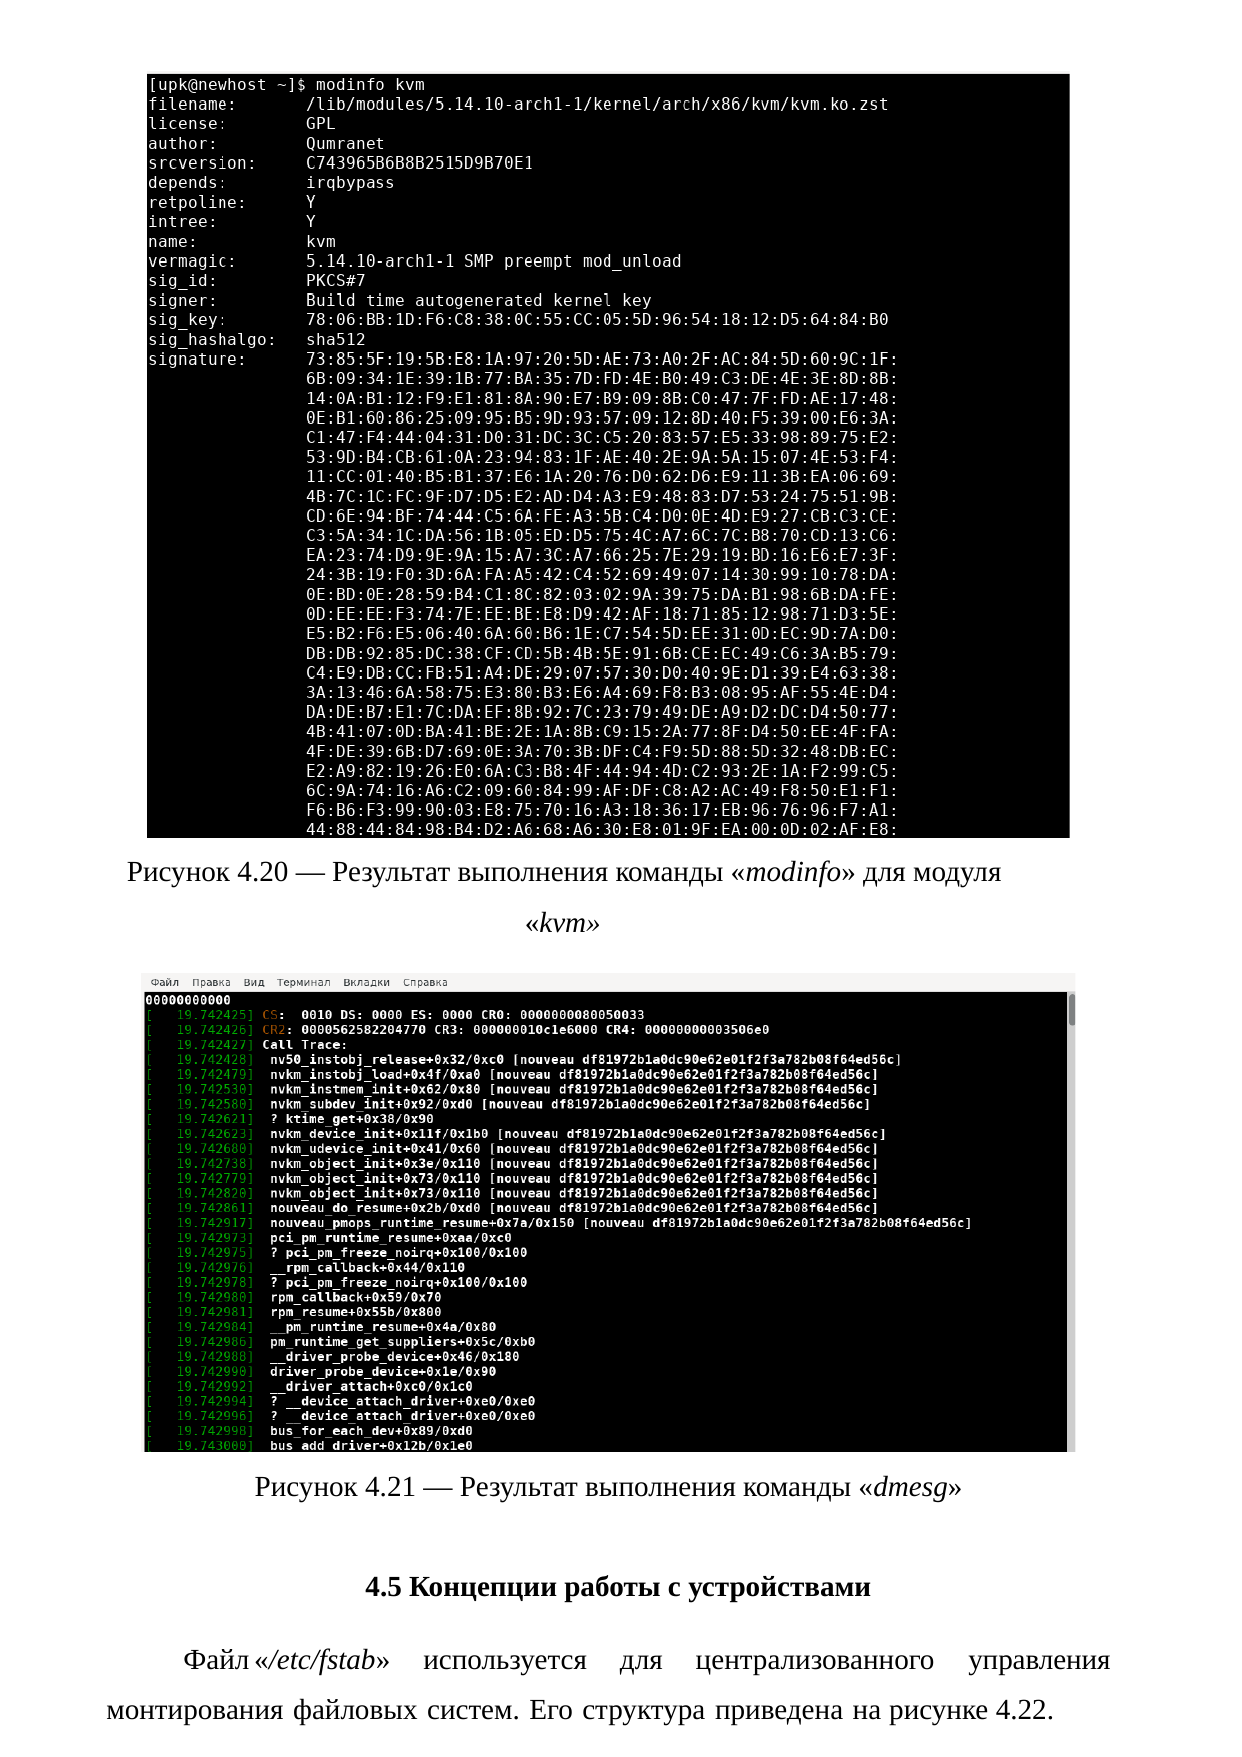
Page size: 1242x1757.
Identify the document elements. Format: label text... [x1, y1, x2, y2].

text Рисунок 4.20 — Результат выполнения команды «modinfo» для модуля «kvm» [106, 75, 1022, 938]
text Файл «/etc/fstab» используется для централизованного управления монтирования файловых систем. Его структура приведена на рисунке 4.22. [106, 1642, 1110, 1726]
picture [146, 71, 1070, 838]
picture [141, 973, 1076, 1452]
text Рисунок 4.21 — Результат выполнения команды «dmesg» [106, 1000, 1110, 1502]
subtitle 4.5 Концепции работы с устройствами [365, 1569, 1110, 1603]
